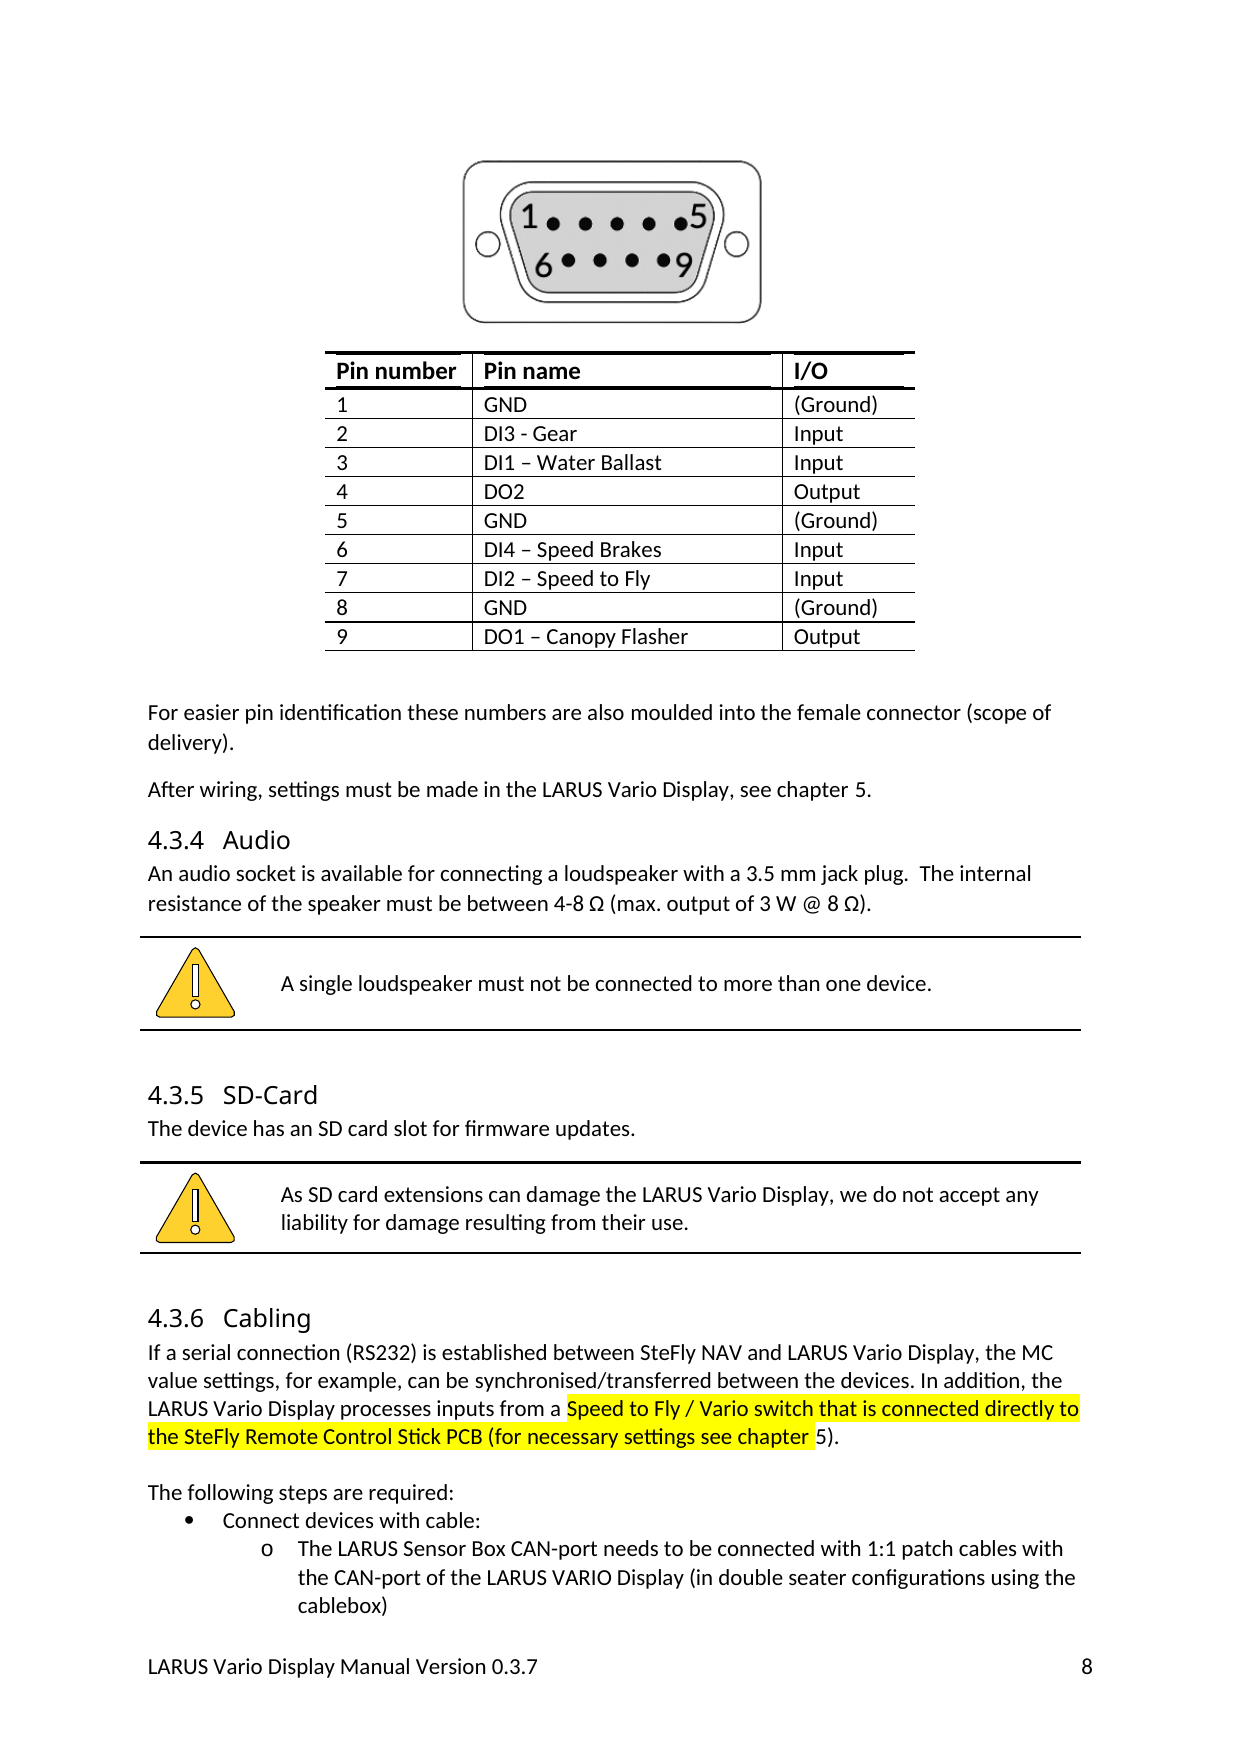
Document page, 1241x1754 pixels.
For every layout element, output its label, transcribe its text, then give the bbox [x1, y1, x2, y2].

text For easier pin identification these numbers are also moulded into the female connector (scope of delivery). [148, 698, 1093, 757]
text If a serial connection (RS232) is established between SteFly NAV and LARUS Vario Display, the MC value settings, for example, can be synchronised/transferred between the devices. In addition, the LARUS Vario Display processes inputs from a Speed to Fly / Vario switch that is connected directly to the SteFly Remote Control Stick PCB (for necessary settings see chapter 5). [148, 1338, 1093, 1450]
table_cell GND [473, 593, 782, 621]
table_cell 4 [325, 477, 472, 505]
table_cell Input [783, 564, 915, 592]
list The LARUS Sensor Box CAN-port needs to be connected with 1:1 patch cables with the CAN-port of the LARUS VARIO Display (in double seater configurations using the cablebox) [260, 1534, 1093, 1619]
text An audio socket is available for connecting a loudspeaker with a 3.5 mm jack plug. The internal resistance of the speaker must be between 4-8 Ω (max. output of 3 W @ 8 Ω). [148, 859, 1093, 917]
subtitle Audio [148, 822, 1093, 856]
list Connect devices with cable: [185, 1506, 1093, 1534]
table_cell 5 [325, 506, 472, 534]
table_cell Input [783, 448, 915, 476]
table_cell DO2 [473, 477, 782, 505]
table_cell GND [473, 390, 782, 418]
table_cell DI4 – Speed Brakes [473, 535, 782, 563]
table_cell (Ground) [783, 593, 915, 621]
text The device has an SD card slot for firmware updates. [148, 1114, 1093, 1143]
text The following steps are required: [148, 1478, 1093, 1506]
table_cell Input [783, 419, 915, 447]
table_header [140, 938, 269, 1029]
table_cell Output [783, 623, 915, 650]
picture [401, 147, 839, 333]
table_cell GND [473, 506, 782, 534]
table_cell 1 [325, 390, 472, 418]
table_header [140, 1164, 269, 1252]
table_cell 6 [325, 535, 472, 563]
table_header I/O [783, 354, 915, 387]
table_cell 7 [325, 564, 472, 592]
subtitle Cabling [148, 1301, 1093, 1335]
subtitle SD-Card [148, 1078, 1093, 1112]
table_cell DI3 - Gear [473, 419, 782, 447]
table_cell DO1 – Canopy Flasher [473, 623, 782, 650]
table_cell (Ground) [783, 506, 915, 534]
table_cell (Ground) [783, 390, 915, 418]
table_cell 2 [325, 419, 472, 447]
table_cell 8 [325, 593, 472, 621]
table_header As SD card extensions can damage the LARUS Vario Display, we do not accept any liability for damage resulting from their use. [269, 1164, 1081, 1252]
table_cell Output [783, 477, 915, 505]
table_header Pin name [473, 354, 782, 387]
table_header A single loudspeaker must not be connected to more than one device. [269, 938, 1081, 1029]
table_header Pin number [325, 354, 472, 387]
table_cell Input [783, 535, 915, 563]
table_cell DI1 – Water Ballast [473, 448, 782, 476]
table_cell DI2 – Speed to Fly [473, 564, 782, 592]
text After wiring, settings must be made in the LARUS Vario Display, see chapter 5. [148, 775, 1093, 803]
table_cell 9 [325, 623, 472, 650]
table_cell 3 [325, 448, 472, 476]
